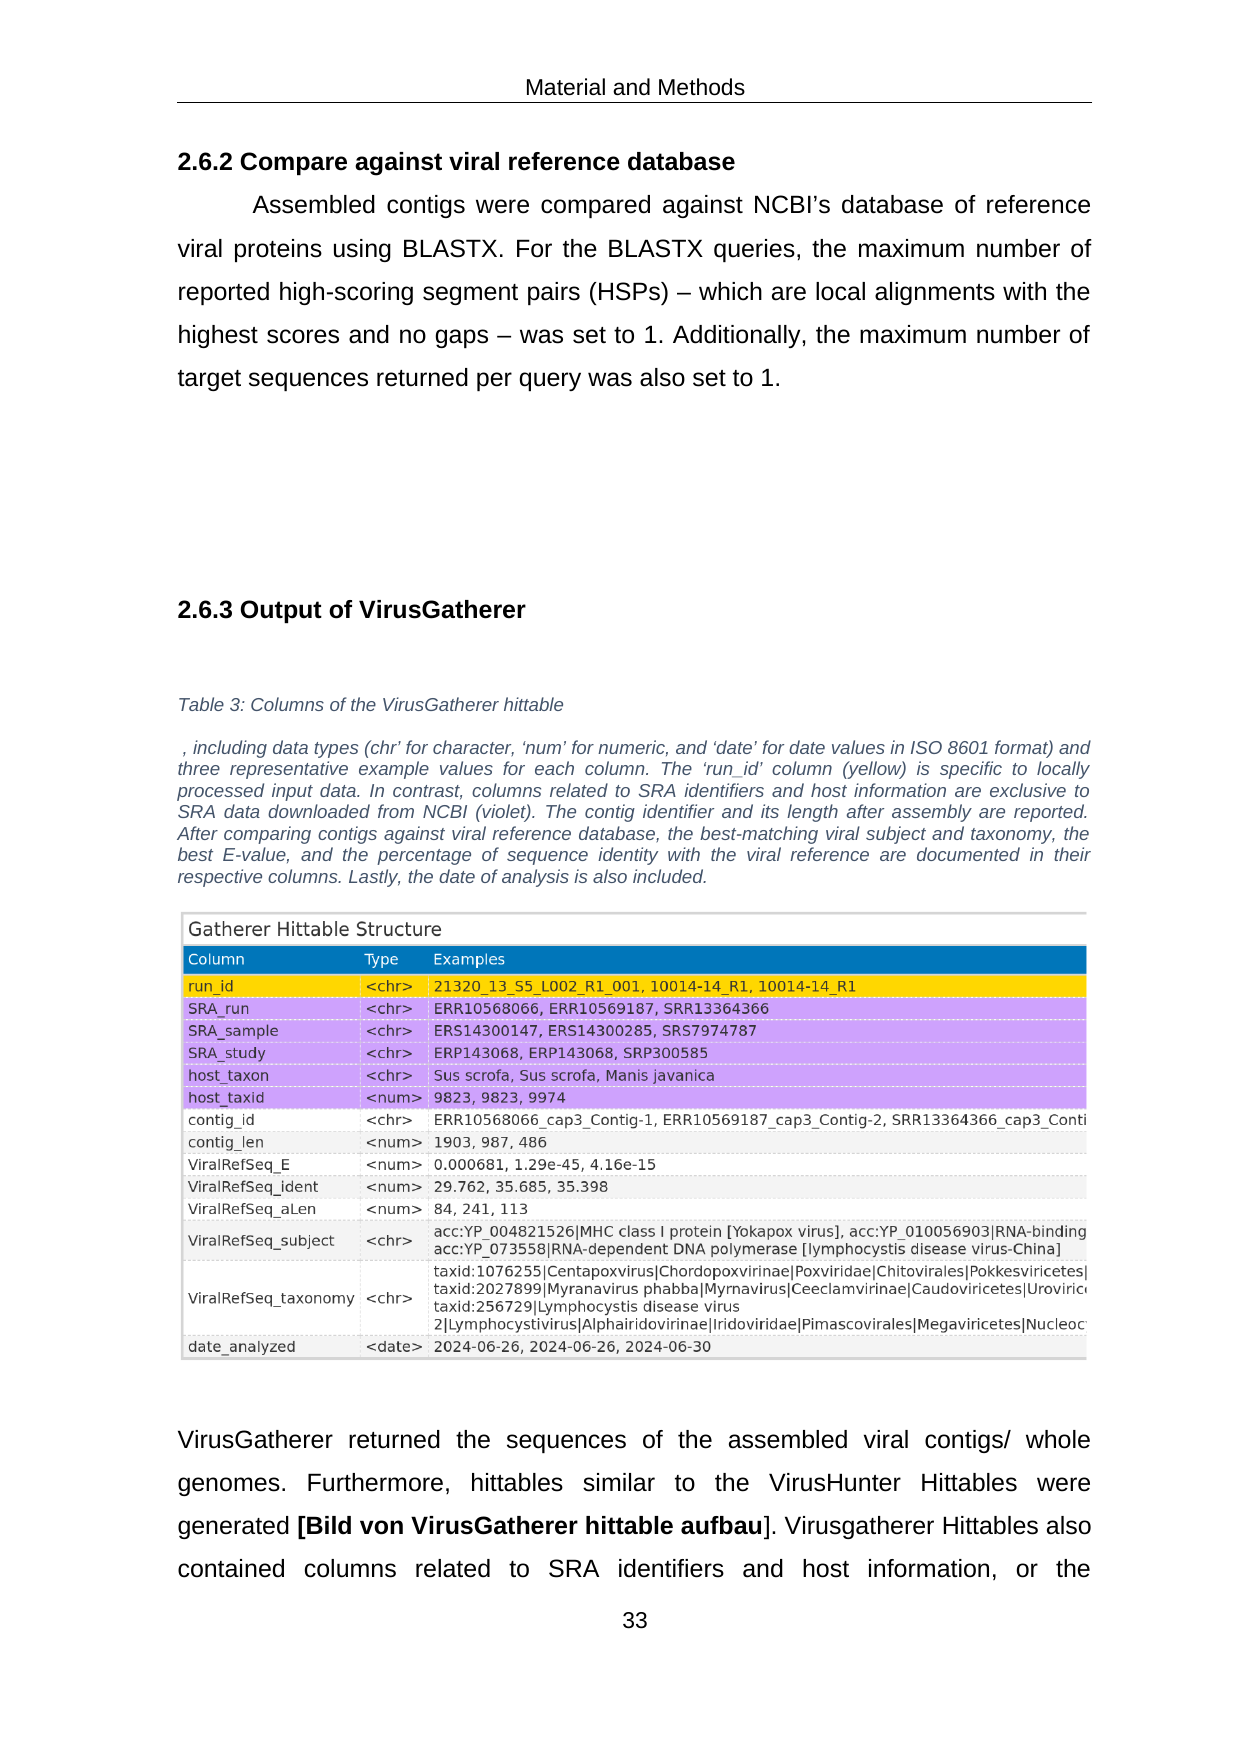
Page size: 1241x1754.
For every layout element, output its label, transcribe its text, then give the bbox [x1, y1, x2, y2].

text Table 3: Columns of the VirusGatherer hittable [177, 694, 1092, 716]
text , including data types (chr’ for character, ‘num’ for numeric, and ‘date’ for date values in ISO 8601 format) and three representative example values for each column. The ‘run_id’ column (yellow) is specific to locally processed input data. In contrast, columns related to SRA identifiers and host information are exclusive to SRA data downloaded from NCBI (violet). The contig identifier and its length after assembly are reported. After comparing contigs against viral reference database, the best-matching viral subject and taxonomy, the best E-value, and the percentage of sequence identity with the viral reference are documented in their respective columns. Lastly, the date of analysis is also included. [177, 736, 1092, 887]
text Assembled contigs were compared against NCBI’s database of reference viral proteins using BLASTX. For the BLASTX queries, the maximum number of reported high-scoring segment pairs (HSPs) – which are local alignments with the highest scores and no gaps – was set to 1. Additionally, the maximum number of target sequences returned per query was also set to 1. [177, 191, 1092, 392]
text VirusGatherer returned the sequences of the assembled viral contigs/ whole genomes. Furthermore, hittables similar to the VirusHunter Hittables were generated [Bild von VirusGatherer hittable aufbau]. Virusgatherer Hittables also contained columns related to SRA identifiers and host information, or the [177, 1425, 1092, 1583]
subtitle 2.6.3 Output of VirusGatherer [177, 595, 1092, 623]
subtitle 2.6.2 Compare against viral reference database [177, 147, 1092, 176]
